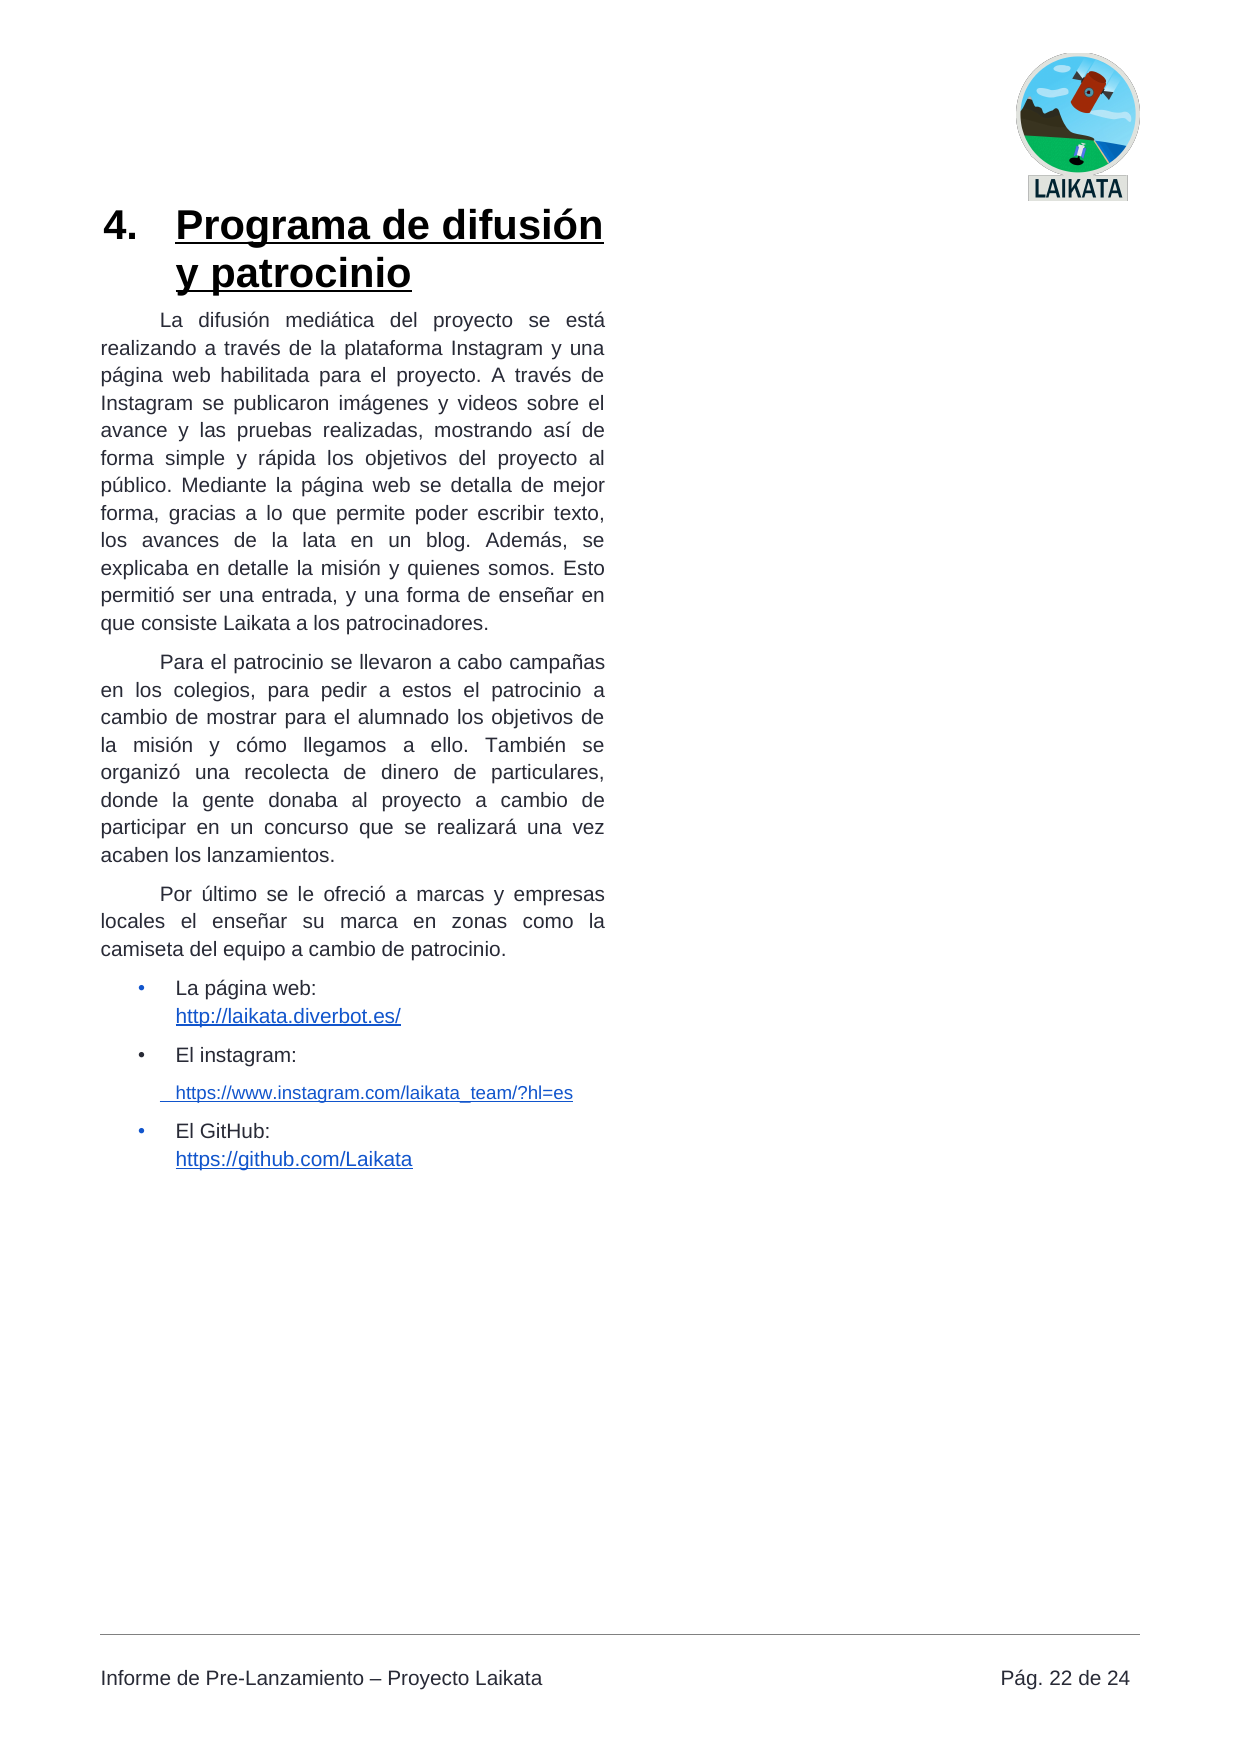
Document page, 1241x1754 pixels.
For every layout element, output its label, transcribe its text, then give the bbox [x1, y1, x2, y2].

text Para el patrocinio se llevaron a cabo campañas en los colegios, para pedir a estos el patrocinio a cambio de mostrar para el alumnado los objetivos de la misión y cómo llegamos a ello. También se organizó una recolecta de dinero de particulares, donde la gente donaba al proyecto a cambio de participar en un concurso que se realizará una vez acaben los lanzamientos. [100, 650, 605, 866]
picture [1016, 53, 1140, 201]
subtitle Programa de difusión y patrocinio [138, 201, 605, 296]
text https://www.instagram.com/laikata_team/?hl=es [100, 1082, 605, 1104]
text La difusión mediática del proyecto se está realizando a través de la plataforma Instagram y una página web habilitada para el proyecto. A través de Instagram se publicaron imágenes y videos sobre el avance y las pruebas realizadas, mostrando así de forma simple y rápida los objetivos del proyecto al público. Mediante la página web se detalla de mejor forma, gracias a lo que permite poder escribir texto, los avances de la lata en un blog. Además, se explicaba en detalle la misión y quienes somos. Esto permitió ser una entrada, y una forma de enseñar en que consiste Laikata a los patrocinadores. [100, 308, 605, 634]
list La página web: http://laikata.diverbot.es/ [138, 976, 605, 1027]
text Por último se le ofreció a marcas y empresas locales el enseñar su marca en zonas como la camiseta del equipo a cambio de patrocinio. [100, 882, 605, 961]
list El instagram: [138, 1043, 605, 1067]
list El GitHub: https://github.com/Laikata [138, 1119, 605, 1171]
